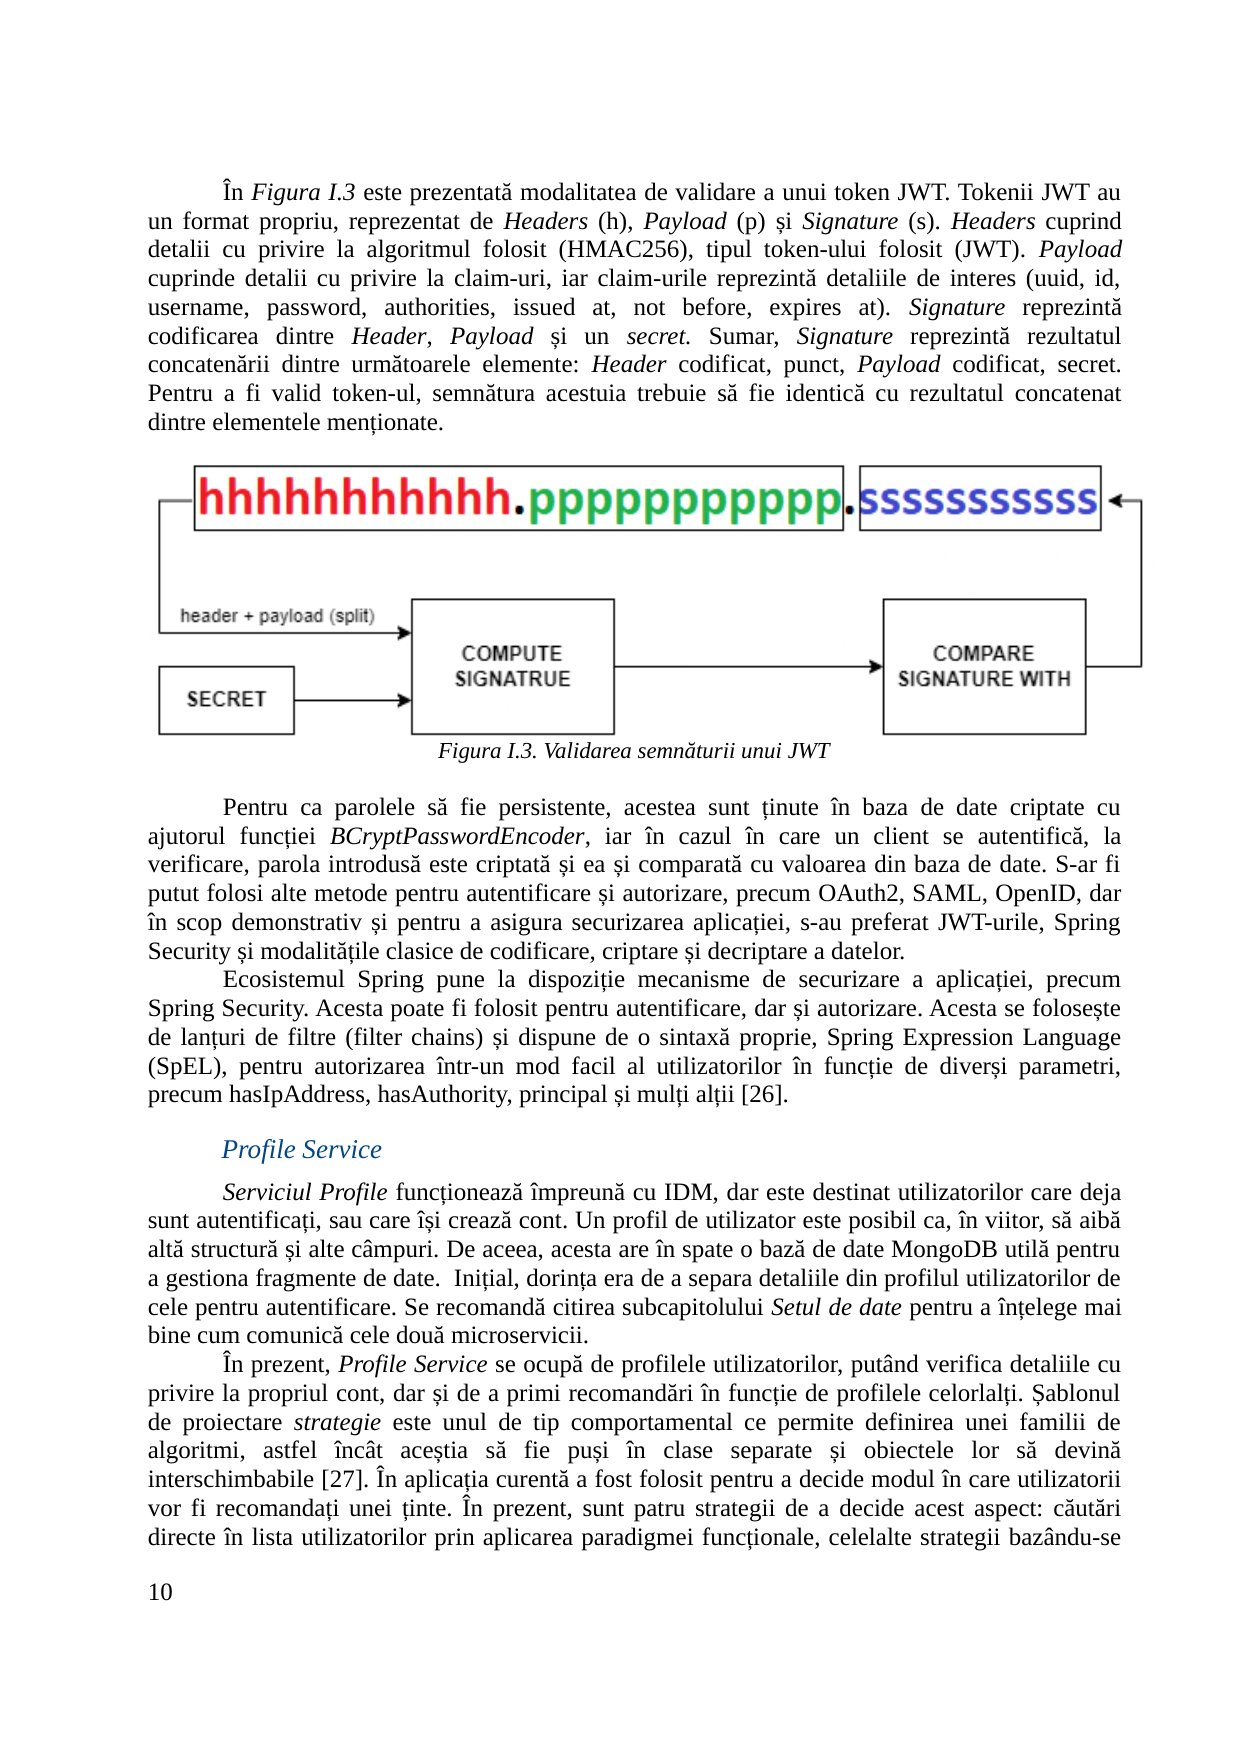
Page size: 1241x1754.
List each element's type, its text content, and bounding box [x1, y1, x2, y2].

text Ecosistemul Spring pune la dispoziție mecanisme de securizare a aplicației, precum Spring Security. Acesta poate fi folosit pentru autentificare, dar și autorizare. Acesta se folosește de lanțuri de filtre (filter chains) și dispune de o sintaxă proprie, Spring Expression Language (SpEL), pentru autorizarea într-un mod facil al utilizatorilor în funcție de diverși parametri, precum hasIpAddress, hasAuthority, principal și mulți alții [26]. [148, 964, 1122, 1108]
text Serviciul Profile funcționează împreună cu IDM, dar este destinat utilizatorilor care deja sunt autentificați, sau care își crează cont. Un profil de utilizator este posibil ca, în viitor, să aibă altă structură și alte câmpuri. De aceea, acesta are în spate o bază de date MongoDB utilă pentru a gestiona fragmente de date. Inițial, dorința era de a separa detaliile din profilul utilizatorilor de cele pentru autentificare. Se recomandă citirea subcapitolului Setul de date pentru a înțelege mai bine cum comunică cele două microservicii. [148, 1177, 1122, 1349]
text Figura I.3. Validarea semnăturii unui JWT [148, 737, 1122, 763]
text În Figura I.3 este prezentată modalitatea de validare a unui token JWT. Tokenii JWT au un format propriu, reprezentat de Headers (h), Payload (p) și Signature (s). Headers cuprind detalii cu privire la algoritmul folosit (HMAC256), tipul token-ului folosit (JWT). Payload cuprinde detalii cu privire la claim-uri, iar claim-urile reprezintă detaliile de interes (uuid, id, username, password, authorities, issued at, not before, expires at). Signature reprezintă codificarea dintre Header, Payload și un secret. Sumar, Signature reprezintă rezultatul concatenării dintre următoarele elemente: Header codificat, punct, Payload codificat, secret. Pentru a fi valid token-ul, semnătura acestuia trebuie să fie identică cu rezultatul concatenat dintre elementele menționate. [148, 177, 1122, 436]
text Pentru ca parolele să fie persistente, acestea sunt ținute în baza de date criptate cu ajutorul funcției BCryptPasswordEncoder, iar în cazul în care un client se autentifică, la verificare, parola introdusă este criptată și ea și comparată cu valoarea din baza de date. S-ar fi putut folosi alte metode pentru autentificare și autorizare, precum OAuth2, SAML, OpenID, dar în scop demonstrativ și pentru a asigura securizarea aplicației, s-au preferat JWT-urile, Spring Security și modalitățile clasice de codificare, criptare și decriptare a datelor. [148, 792, 1122, 964]
text În prezent, Profile Service se ocupă de profilele utilizatorilor, putând verifica detaliile cu privire la propriul cont, dar și de a primi recomandări în funcție de profilele celorlalți. Șablonul de proiectare strategie este unul de tip comportamental ce permite definirea unei familii de algoritmi, astfel încât aceștia să fie puși în clase separate și obiectele lor să devină interschimbabile [27]. În aplicația curentă a fost folosit pentru a decide modul în care utilizatorii vor fi recomandați unei ținte. În prezent, sunt patru strategii de a decide acest aspect: căutări directe în lista utilizatorilor prin aplicarea paradigmei funcționale, celelalte strategii bazându-se [148, 1349, 1122, 1550]
subtitle Profile Service [221, 1133, 1122, 1164]
